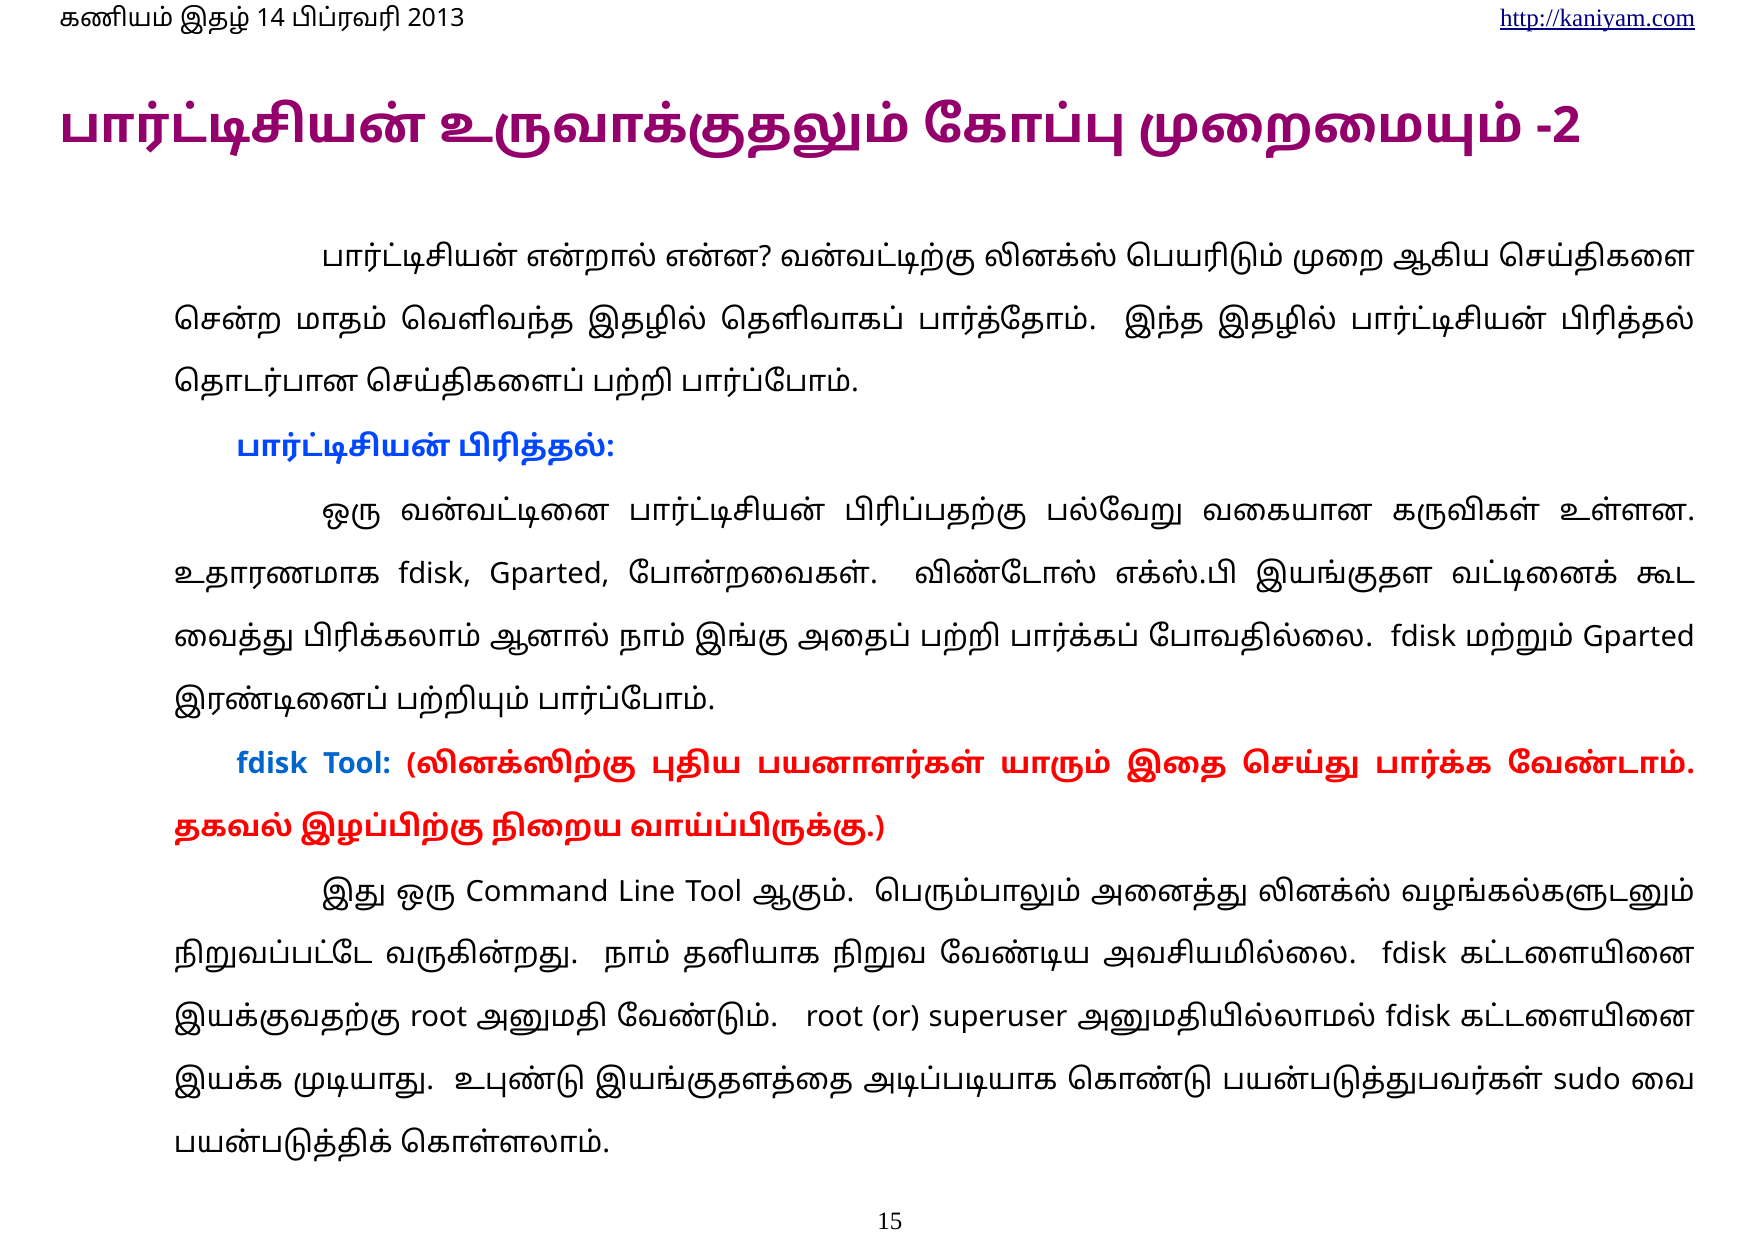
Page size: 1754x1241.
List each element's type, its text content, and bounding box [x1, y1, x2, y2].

text பார்ட்டிசியன் பிரித்தல்: [174, 425, 1695, 468]
text fdisk Tool: (லினக்ஸிற்கு புதிய பயனாளர்கள் யாரும் இதை செய்து பார்க்க வேண்டாம். தகவல் இழப்பிற்கு நிறைய வாய்ப்பிருக்கு.) [174, 743, 1695, 848]
subtitle பார்ட்டிசியன் உருவாக்குதலும் கோப்பு முறைமையும் -2 [59, 89, 1695, 163]
text பார்ட்டிசியன் என்றால் என்ன? வன்வட்டிற்கு லினக்ஸ் பெயரிடும் முறை ஆகிய செய்திகளை சென்ற மாதம் வெளிவந்த இதழில் தெளிவாகப் பார்த்தோம். இந்த இதழில் பார்ட்டிசியன் பிரித்தல் தொடர்பான செய்திகளைப் பற்றி பார்ப்போம். [174, 235, 1695, 404]
text இது ஒரு Command Line Tool ஆகும். பெரும்பாலும் அனைத்து லினக்ஸ் வழங்கல்களுடனும் நிறுவப்பட்டே வருகின்றது. நாம் தனியாக நிறுவ வேண்டிய அவசியமில்லை. fdisk கட்டளையினை இயக்குவதற்கு root அனுமதி வேண்டும். root (or) superuser அனுமதியில்லாமல் fdisk கட்டளையினை இயக்க முடியாது. உபுண்டு இயங்குதளத்தை அடிப்படியாக கொண்டு பயன்படுத்துபவர்கள் sudo வை பயன்படுத்திக் கொள்ளலாம். [174, 870, 1695, 1164]
text ஒரு வன்வட்டினை பார்ட்டிசியன் பிரிப்பதற்கு பல்வேறு வகையான கருவிகள் உள்ளன. உதாரணமாக fdisk, Gparted, போன்றவைகள். விண்டோஸ் எக்ஸ்.பி இயங்குதள வட்டினைக் கூட வைத்து பிரிக்கலாம் ஆனால் நாம் இங்கு அதைப் பற்றி பார்க்கப் போவதில்லை. fdisk மற்றும் Gparted இரண்டினைப் பற்றியும் பார்ப்போம். [174, 490, 1695, 721]
